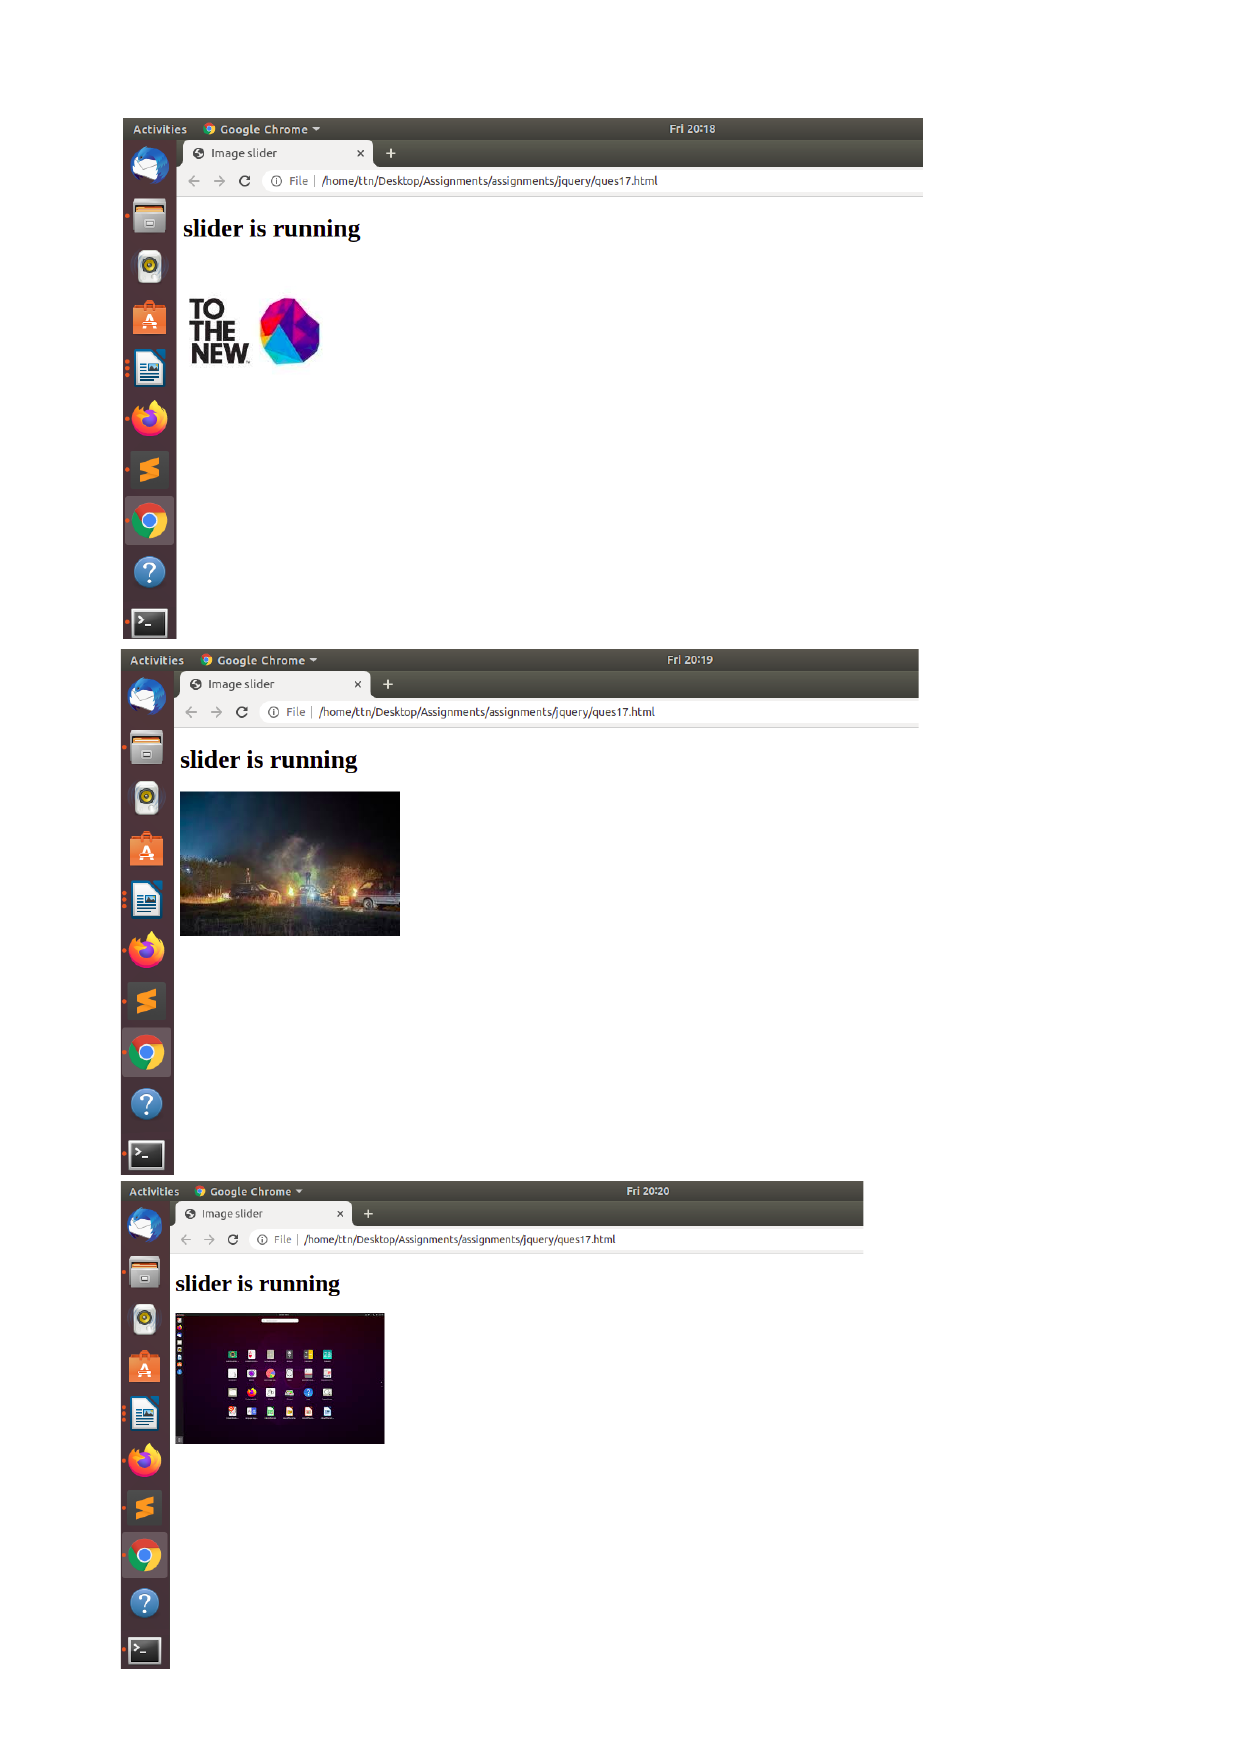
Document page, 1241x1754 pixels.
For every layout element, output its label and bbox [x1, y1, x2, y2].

picture [120, 649, 919, 1175]
picture [123, 118, 923, 639]
picture [120, 1181, 864, 1669]
